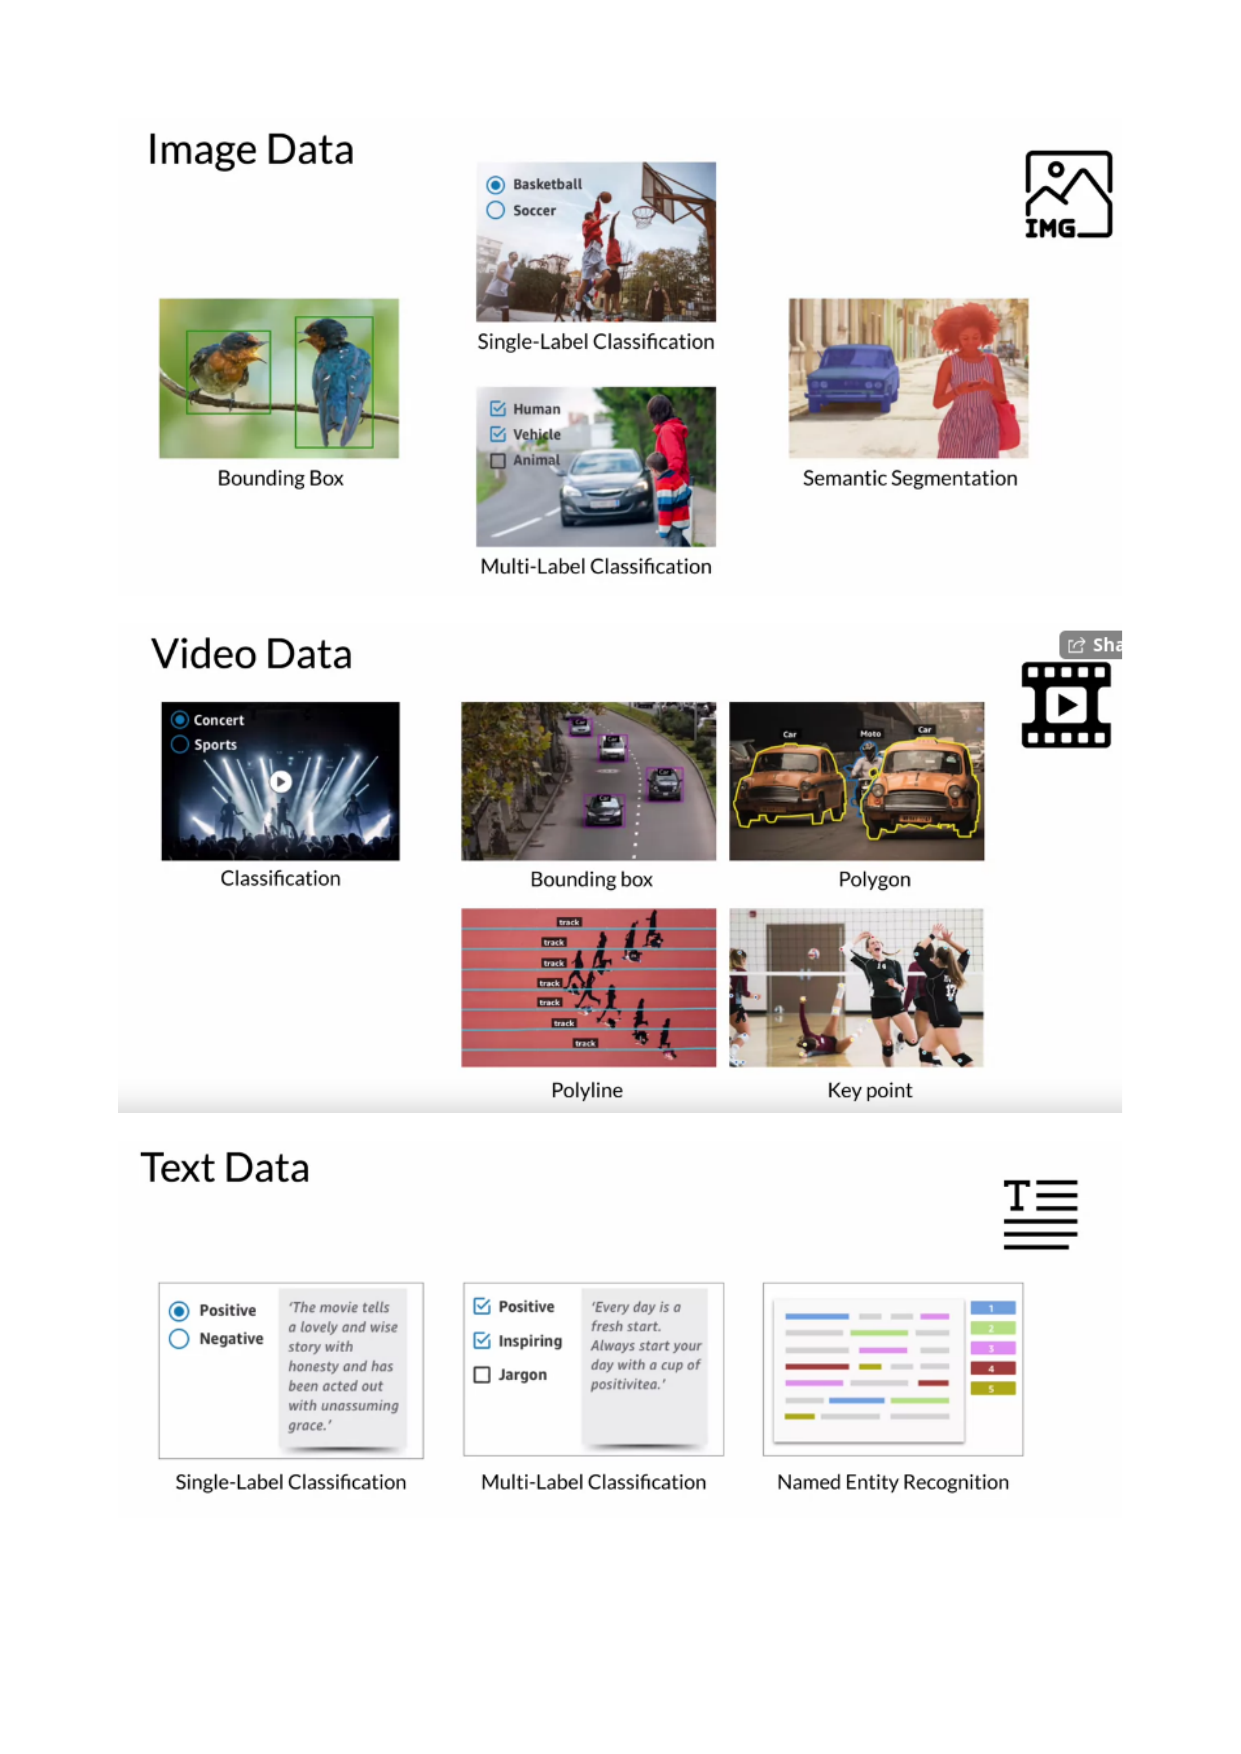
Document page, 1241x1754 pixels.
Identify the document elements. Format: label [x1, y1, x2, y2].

picture [118, 1141, 1123, 1518]
picture [118, 118, 1123, 596]
picture [118, 623, 1123, 1113]
